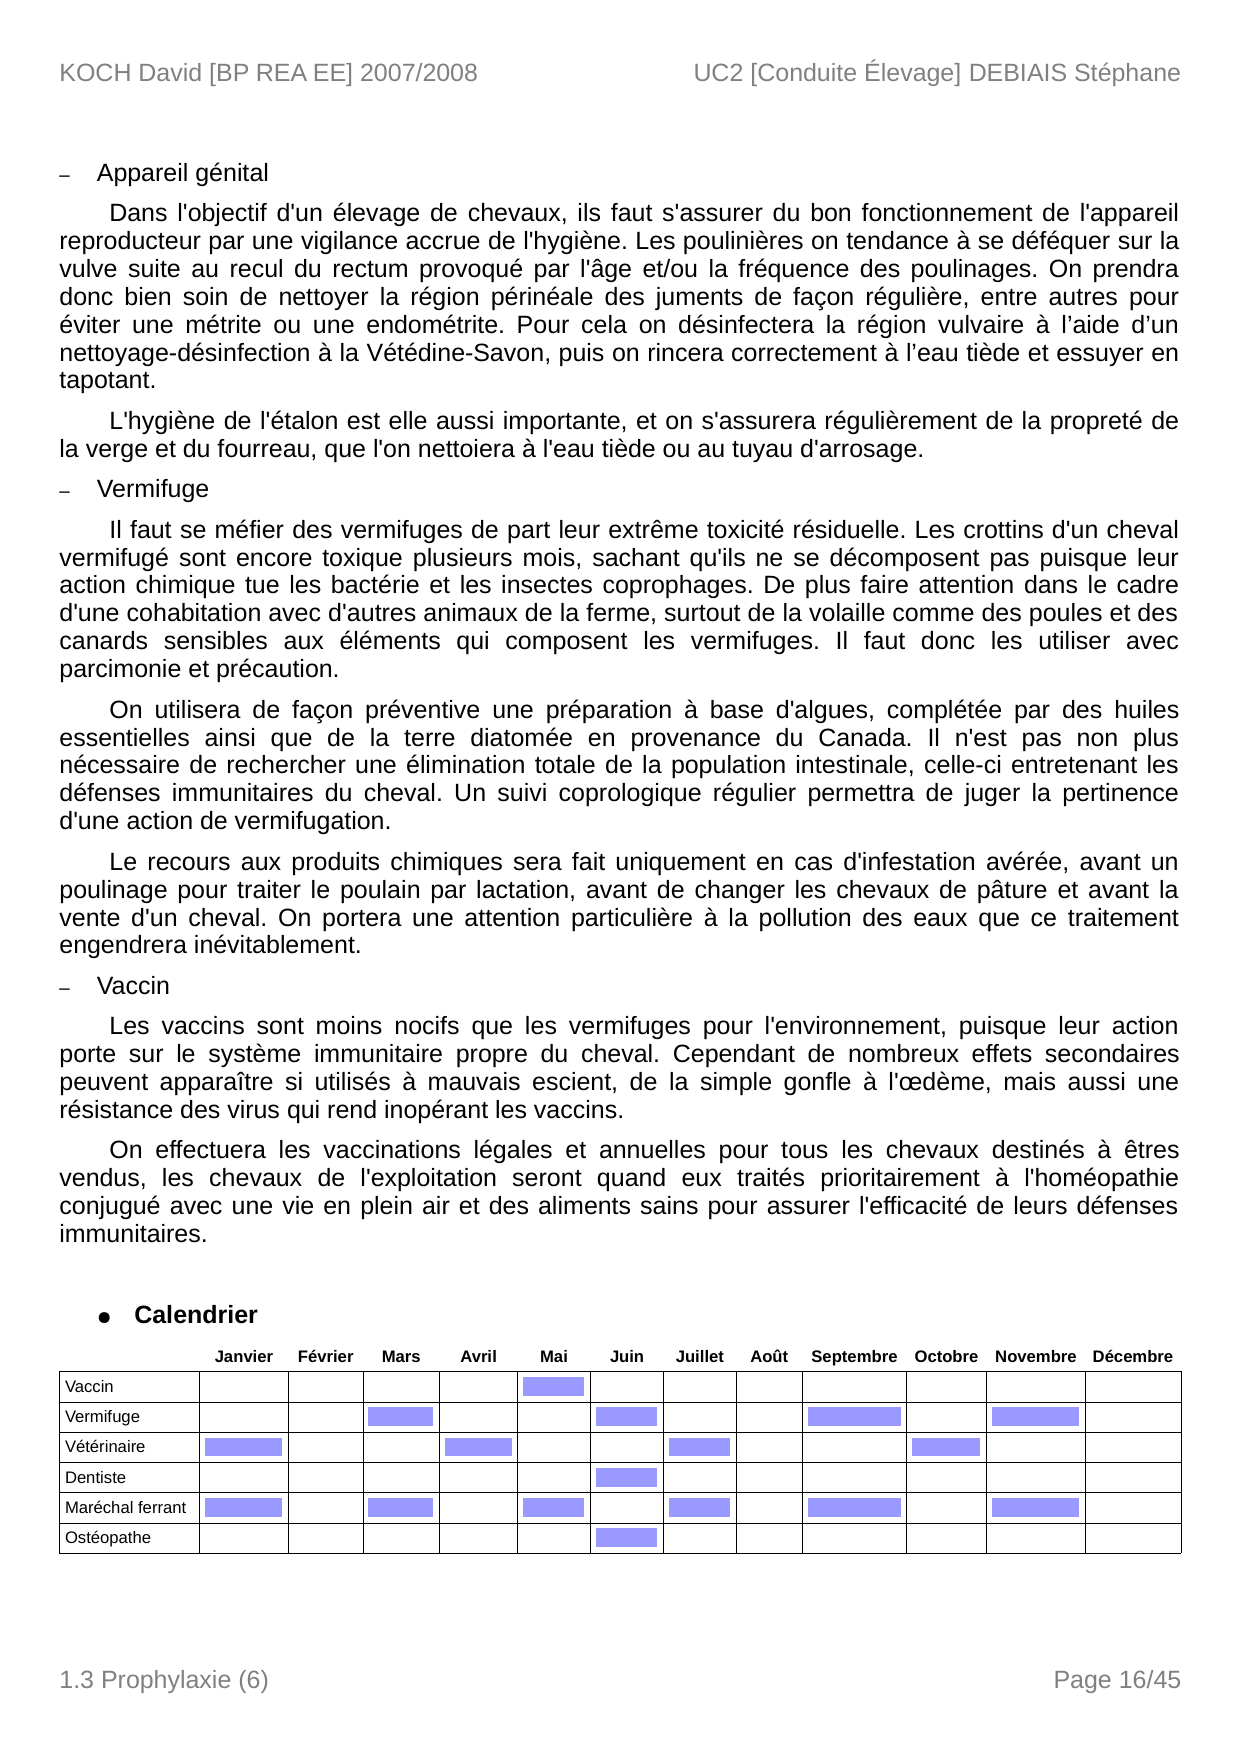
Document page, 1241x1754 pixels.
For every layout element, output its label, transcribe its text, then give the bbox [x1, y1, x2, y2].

table_cell [591, 1403, 663, 1432]
table_cell [803, 1463, 906, 1492]
table_cell [591, 1463, 663, 1492]
table_cell [987, 1433, 1085, 1462]
table_cell [518, 1403, 590, 1432]
table_header Septembre [802, 1341, 906, 1371]
text On utilisera de façon préventive une préparation à base d'algues, complétée par des huiles essentielles ainsi que de la terre diatomée en provenance du Canada. Il n'est pas non plus nécessaire de rechercher une élimination totale de la population intestinale, celle-ci entretenant les défenses immunitaires du cheval. Un suivi coprologique régulier permettra de juger la pertinence d'une action de vermifugation. [59, 696, 1181, 835]
table_cell [1086, 1463, 1181, 1492]
table_cell [664, 1372, 736, 1402]
table_cell [518, 1463, 590, 1492]
list Vermifuge [59, 475, 1181, 503]
table_cell [518, 1524, 590, 1553]
list Vaccin [59, 972, 1181, 1000]
table_cell [664, 1403, 736, 1432]
table_header Novembre [986, 1341, 1085, 1371]
table_cell [737, 1372, 802, 1402]
text L'hygiène de l'étalon est elle aussi importante, et on s'assurera régulièrement de la propreté de la verge et du fourreau, que l'on nettoiera à l'eau tiède ou au tuyau d'arrosage. [59, 407, 1181, 463]
table_cell [664, 1524, 736, 1553]
table_cell [737, 1433, 802, 1462]
table_cell [364, 1463, 439, 1492]
table_cell [907, 1524, 986, 1553]
table_cell [591, 1493, 663, 1522]
table_cell [591, 1524, 663, 1553]
table_cell [289, 1463, 363, 1492]
table_header Mars [363, 1341, 439, 1371]
table_cell [200, 1433, 288, 1462]
table_cell [907, 1493, 986, 1522]
table_header Octobre [906, 1341, 986, 1371]
text On effectuera les vaccinations légales et annuelles pour tous les chevaux destinés à êtres vendus, les chevaux de l'exploitation seront quand eux traités prioritairement à l'homéopathie conjugué avec une vie en plein air et des aliments sains pour assurer l'efficacité de leurs défenses immunitaires. [59, 1136, 1181, 1248]
table_cell [289, 1403, 363, 1432]
table_cell [737, 1403, 802, 1432]
table_cell [1086, 1493, 1181, 1522]
table_cell [440, 1433, 517, 1462]
table_header Juin [590, 1341, 663, 1371]
table_cell Dentiste [60, 1463, 199, 1492]
table_cell Vermifuge [60, 1403, 199, 1432]
table_cell [907, 1372, 986, 1402]
table_header [59, 1341, 199, 1371]
table_cell [803, 1372, 906, 1402]
table_cell [518, 1372, 590, 1402]
table_cell [803, 1524, 906, 1553]
table_cell [987, 1372, 1085, 1402]
table_cell [1086, 1403, 1181, 1432]
table_cell [1086, 1372, 1181, 1402]
table_cell [289, 1524, 363, 1553]
text Le recours aux produits chimiques sera fait uniquement en cas d'infestation avérée, avant un poulinage pour traiter le poulain par lactation, avant de changer les chevaux de pâture et avant la vente d'un cheval. On portera une attention particulière à la pollution des eaux que ce traitement engendrera inévitablement. [59, 848, 1181, 959]
table_cell [364, 1433, 439, 1462]
table_cell Vaccin [60, 1372, 199, 1402]
table_cell [987, 1403, 1085, 1432]
table_cell [364, 1524, 439, 1553]
text Dans l'objectif d'un élevage de chevaux, ils faut s'assurer du bon fonctionnement de l'appareil reproducteur par une vigilance accrue de l'hygiène. Les poulinières on tendance à se déféquer sur la vulve suite au recul du rectum provoqué par l'âge et/ou la fréquence des poulinages. On prendra donc bien soin de nettoyer la région périnéale des juments de façon régulière, entre autres pour éviter une métrite ou une endométrite. Pour cela on désinfectera la région vulvaire à l’aide d’un nettoyage-désinfection à la Vétédine-Savon, puis on rincera correctement à l’eau tiède et essuyer en tapotant. [59, 199, 1181, 394]
table_header Mai [518, 1341, 590, 1371]
table_cell [440, 1372, 517, 1402]
table_cell [737, 1524, 802, 1553]
table_cell Vétérinaire [60, 1433, 199, 1462]
table_cell [200, 1463, 288, 1492]
table_cell [200, 1493, 288, 1522]
list Calendrier [97, 1301, 1181, 1329]
table_header Août [736, 1341, 802, 1371]
table_cell [200, 1403, 288, 1432]
list Appareil génital [59, 158, 1181, 186]
table_cell [803, 1433, 906, 1462]
table_cell [987, 1493, 1085, 1522]
text Les vaccins sont moins nocifs que les vermifuges pour l'environnement, puisque leur action porte sur le système immunitaire propre du cheval. Cependant de nombreux effets secondaires peuvent apparaître si utilisés à mauvais escient, de la simple gonfle à l'œdème, mais aussi une résistance des virus qui rend inopérant les vaccins. [59, 1012, 1181, 1124]
table_cell [364, 1372, 439, 1402]
table_header Juillet [663, 1341, 736, 1371]
table_cell Ostéopathe [60, 1524, 199, 1553]
table_cell [907, 1403, 986, 1432]
table_cell [1086, 1433, 1181, 1462]
table_cell [200, 1372, 288, 1402]
table_cell [737, 1463, 802, 1492]
table_cell [664, 1493, 736, 1522]
table_cell [200, 1524, 288, 1553]
table_header Décembre [1085, 1341, 1181, 1371]
table_cell [440, 1493, 517, 1522]
table_header Janvier [199, 1341, 288, 1371]
table_header Février [288, 1341, 363, 1371]
table_cell [289, 1372, 363, 1402]
table_cell [664, 1433, 736, 1462]
table_cell [987, 1524, 1085, 1553]
table_cell Maréchal ferrant [60, 1493, 199, 1522]
table_header Avril [439, 1341, 517, 1371]
table_cell [737, 1493, 802, 1522]
table_cell [440, 1524, 517, 1553]
table_cell [364, 1403, 439, 1432]
table_cell [440, 1463, 517, 1492]
table_cell [518, 1433, 590, 1462]
table_cell [289, 1493, 363, 1522]
table_cell [591, 1433, 663, 1462]
table_cell [1086, 1524, 1181, 1553]
table_cell [664, 1463, 736, 1492]
text Il faut se méfier des vermifuges de part leur extrême toxicité résiduelle. Les crottins d'un cheval vermifugé sont encore toxique plusieurs mois, sachant qu'ils ne se décomposent pas puisque leur action chimique tue les bactérie et les insectes coprophages. De plus faire attention dans le cadre d'une cohabitation avec d'autres animaux de la ferme, surtout de la volaille comme des poules et des canards sensibles aux éléments qui composent les vermifuges. Il faut donc les utiliser avec parcimonie et précaution. [59, 516, 1181, 683]
table_cell [907, 1433, 986, 1462]
table_cell [591, 1372, 663, 1402]
table_cell [289, 1433, 363, 1462]
table_cell [803, 1493, 906, 1522]
table_cell [907, 1463, 986, 1492]
table_cell [803, 1403, 906, 1432]
table_cell [987, 1463, 1085, 1492]
table_cell [518, 1493, 590, 1522]
table_cell [440, 1403, 517, 1432]
table_cell [364, 1493, 439, 1522]
